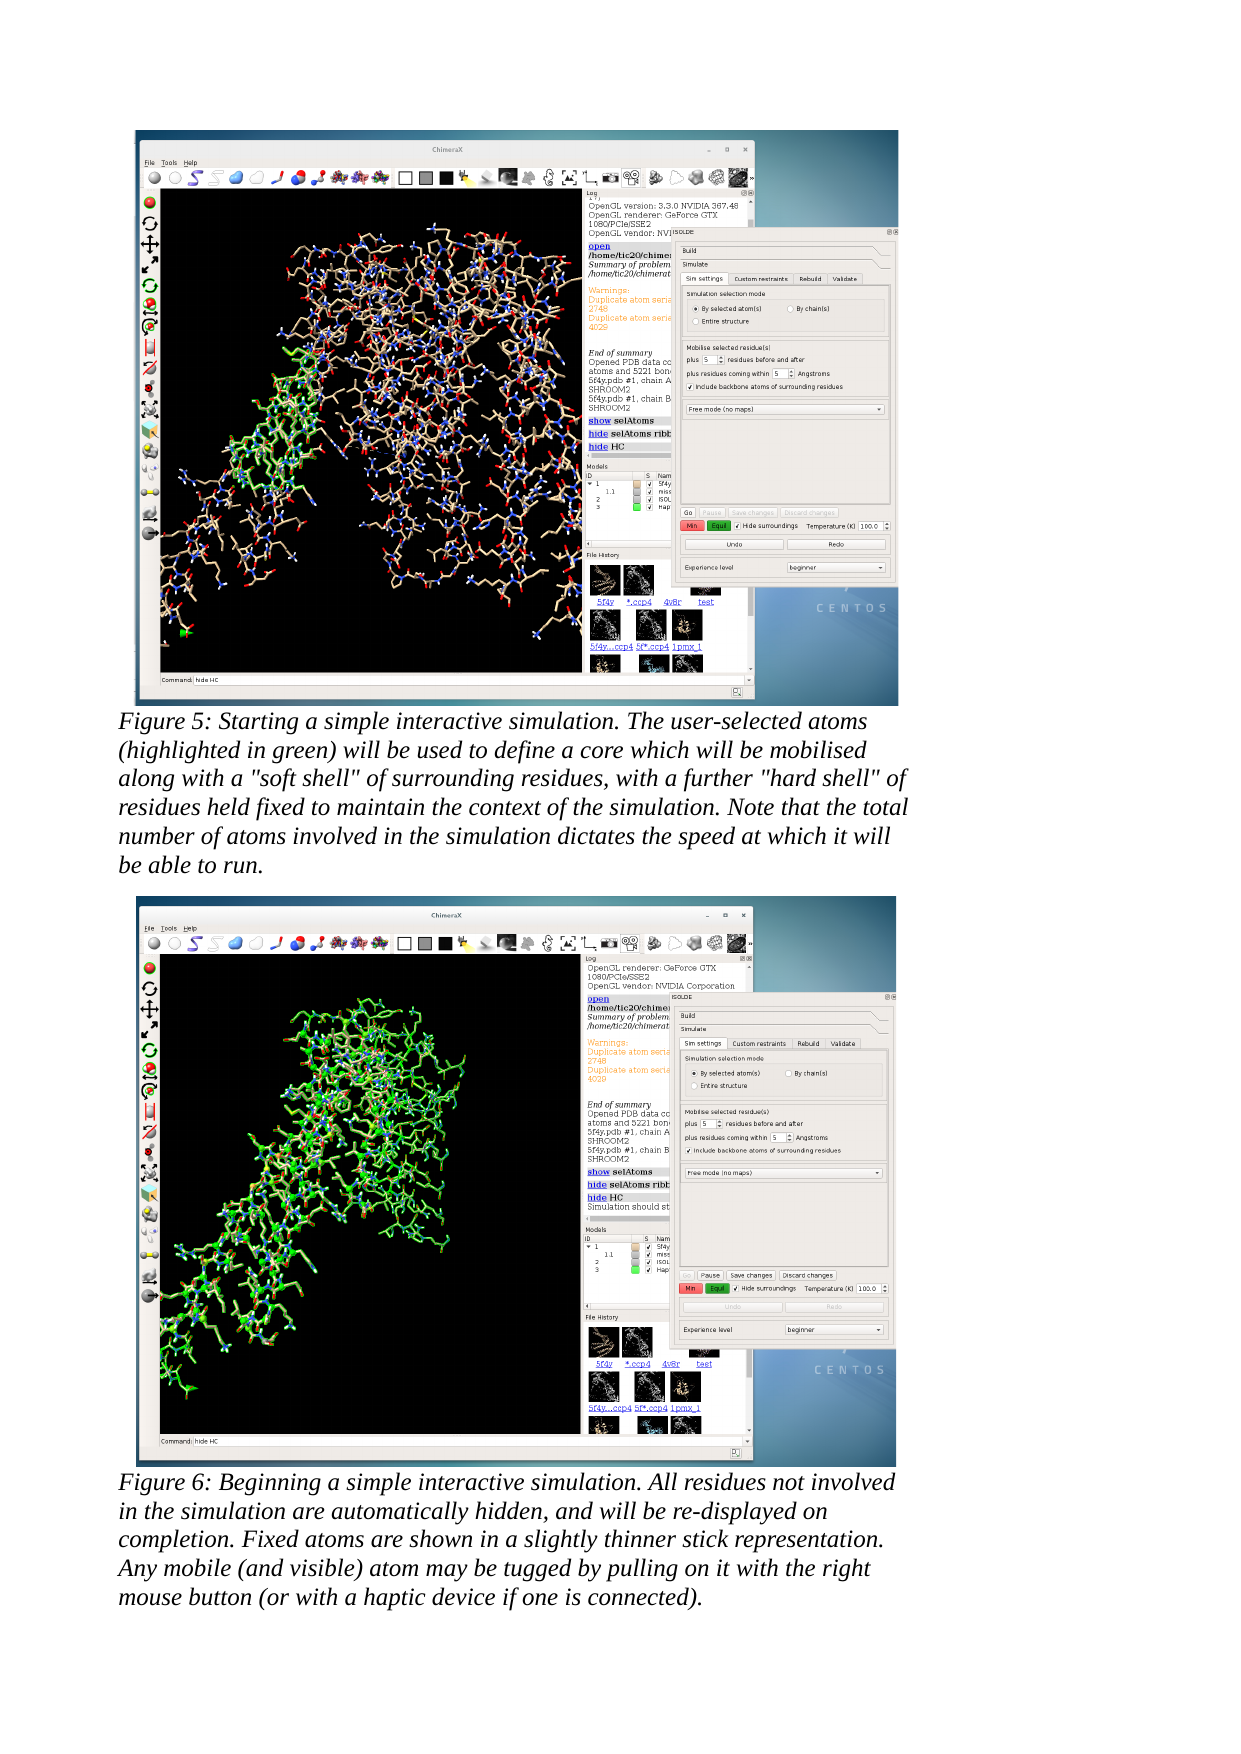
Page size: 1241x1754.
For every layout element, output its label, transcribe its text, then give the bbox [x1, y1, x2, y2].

picture [136, 896, 897, 1467]
text Figure 6: Beginning a simple interactive simulation. All residues not involved in the simulation are automatically hidden, and will be re-displayed on completion. Fixed atoms are shown in a slightly thinner stick representation. Any mobile (and visible) atom may be tugged by pulling on it with the right mouse button (or with a haptic device if one is connected). [118, 897, 914, 1611]
picture [133, 130, 899, 706]
text Figure 5: Starting a simple interactive simulation. The user-selected atoms (highlighted in green) will be used to define a core which will be mobilised along with a "soft shell" of surrounding residues, with a further "hard shell" of residues held fixed to maintain the context of the simulation. Note that the total number of atoms involved in the simulation dictates the speed at which it will be able to run. [118, 131, 914, 878]
